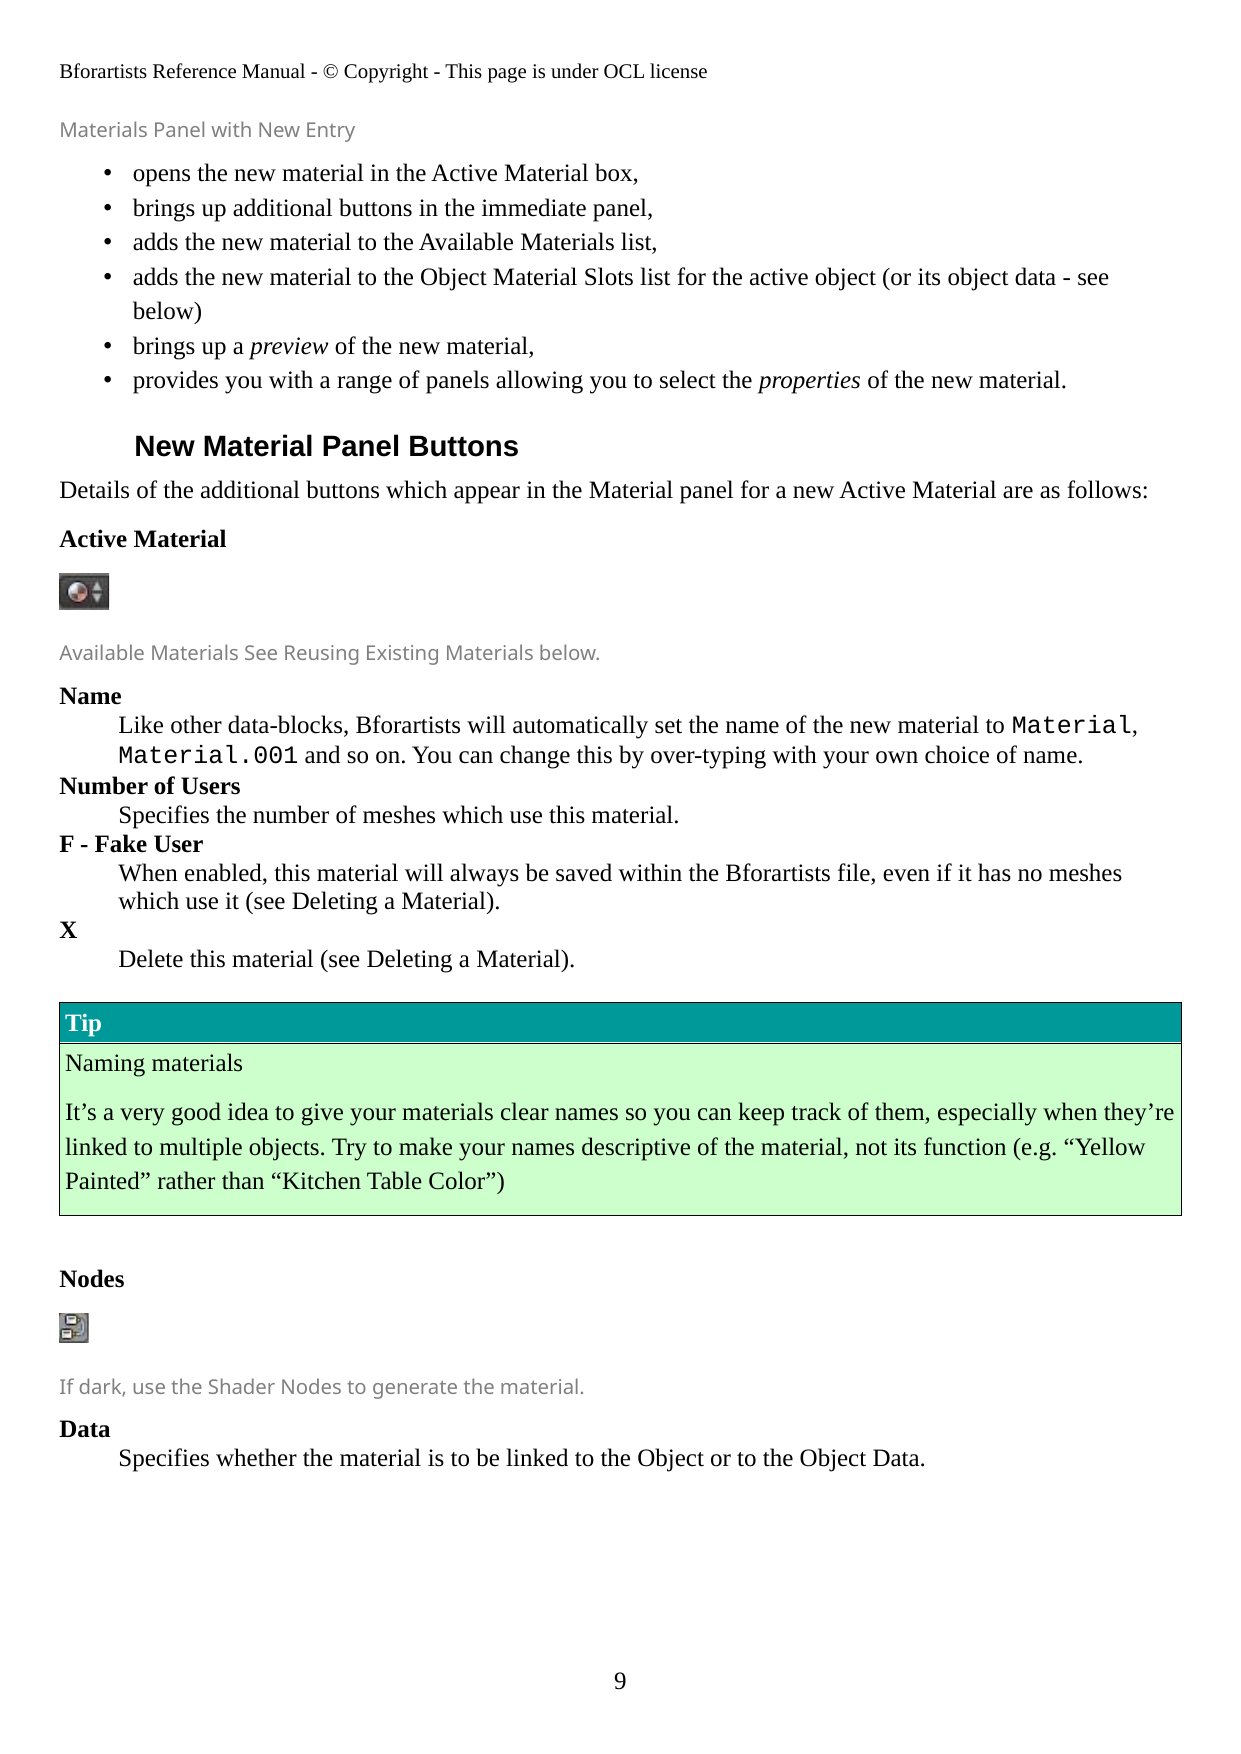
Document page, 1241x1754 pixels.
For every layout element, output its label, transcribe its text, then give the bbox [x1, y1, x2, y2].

subtitle Number of Users [59, 771, 1181, 800]
list Specifies the number of meshes which use this material. [118, 800, 1181, 829]
list opens the new material in the Active Material box, [103, 158, 1181, 187]
list Like other data-blocks, Bforartists will automatically set the name of the new material to Material, Material.001 and so on. You can change this by over-typing with your own choice of name. [118, 710, 1181, 771]
text Active Material [59, 524, 1181, 553]
subtitle Data [59, 1414, 1181, 1443]
picture [59, 1313, 89, 1343]
subtitle X [59, 915, 1181, 944]
table_header Tip [60, 1003, 1181, 1042]
list Specifies whether the material is to be linked to the Object or to the Object Data. [118, 1443, 1181, 1472]
subtitle Name [59, 681, 1181, 710]
text Details of the additional buttons which appear in the Material panel for a new Active Material are as follows: [59, 475, 1181, 504]
list brings up a preview of the new material, [103, 331, 1181, 359]
text If dark, use the Shader Nodes to generate the material. [59, 1369, 1181, 1400]
list provides you with a range of panels allowing you to select the properties of the new material. [103, 365, 1181, 394]
list When enabled, this material will always be saved within the Bforartists file, even if it has no meshes which use it (see Deleting a Material). [118, 858, 1181, 915]
list Delete this material (see Deleting a Material). [118, 944, 1181, 973]
list adds the new material to the Object Material Slots list for the active object (or its object data - see below) [103, 262, 1181, 325]
table_cell Naming materials It’s a very good idea to give your materials clear names so you can keep track of them, especially when they’re linked to multiple objects. Try to make your names descriptive of the material, not its function (e.g. “Yellow Painted” rather than “Kitchen Table Color”) [60, 1044, 1181, 1215]
picture [59, 573, 110, 610]
list brings up additional buttons in the immediate panel, [103, 193, 1181, 222]
subtitle F - Fake User [59, 829, 1181, 858]
subtitle New Material Panel Buttons [59, 429, 1181, 463]
text Nodes [59, 1264, 1181, 1293]
list adds the new material to the Available Materials list, [103, 227, 1181, 256]
text Available Materials See Reusing Existing Materials below. [59, 635, 1181, 666]
text Materials Panel with New Entry [59, 113, 1181, 144]
